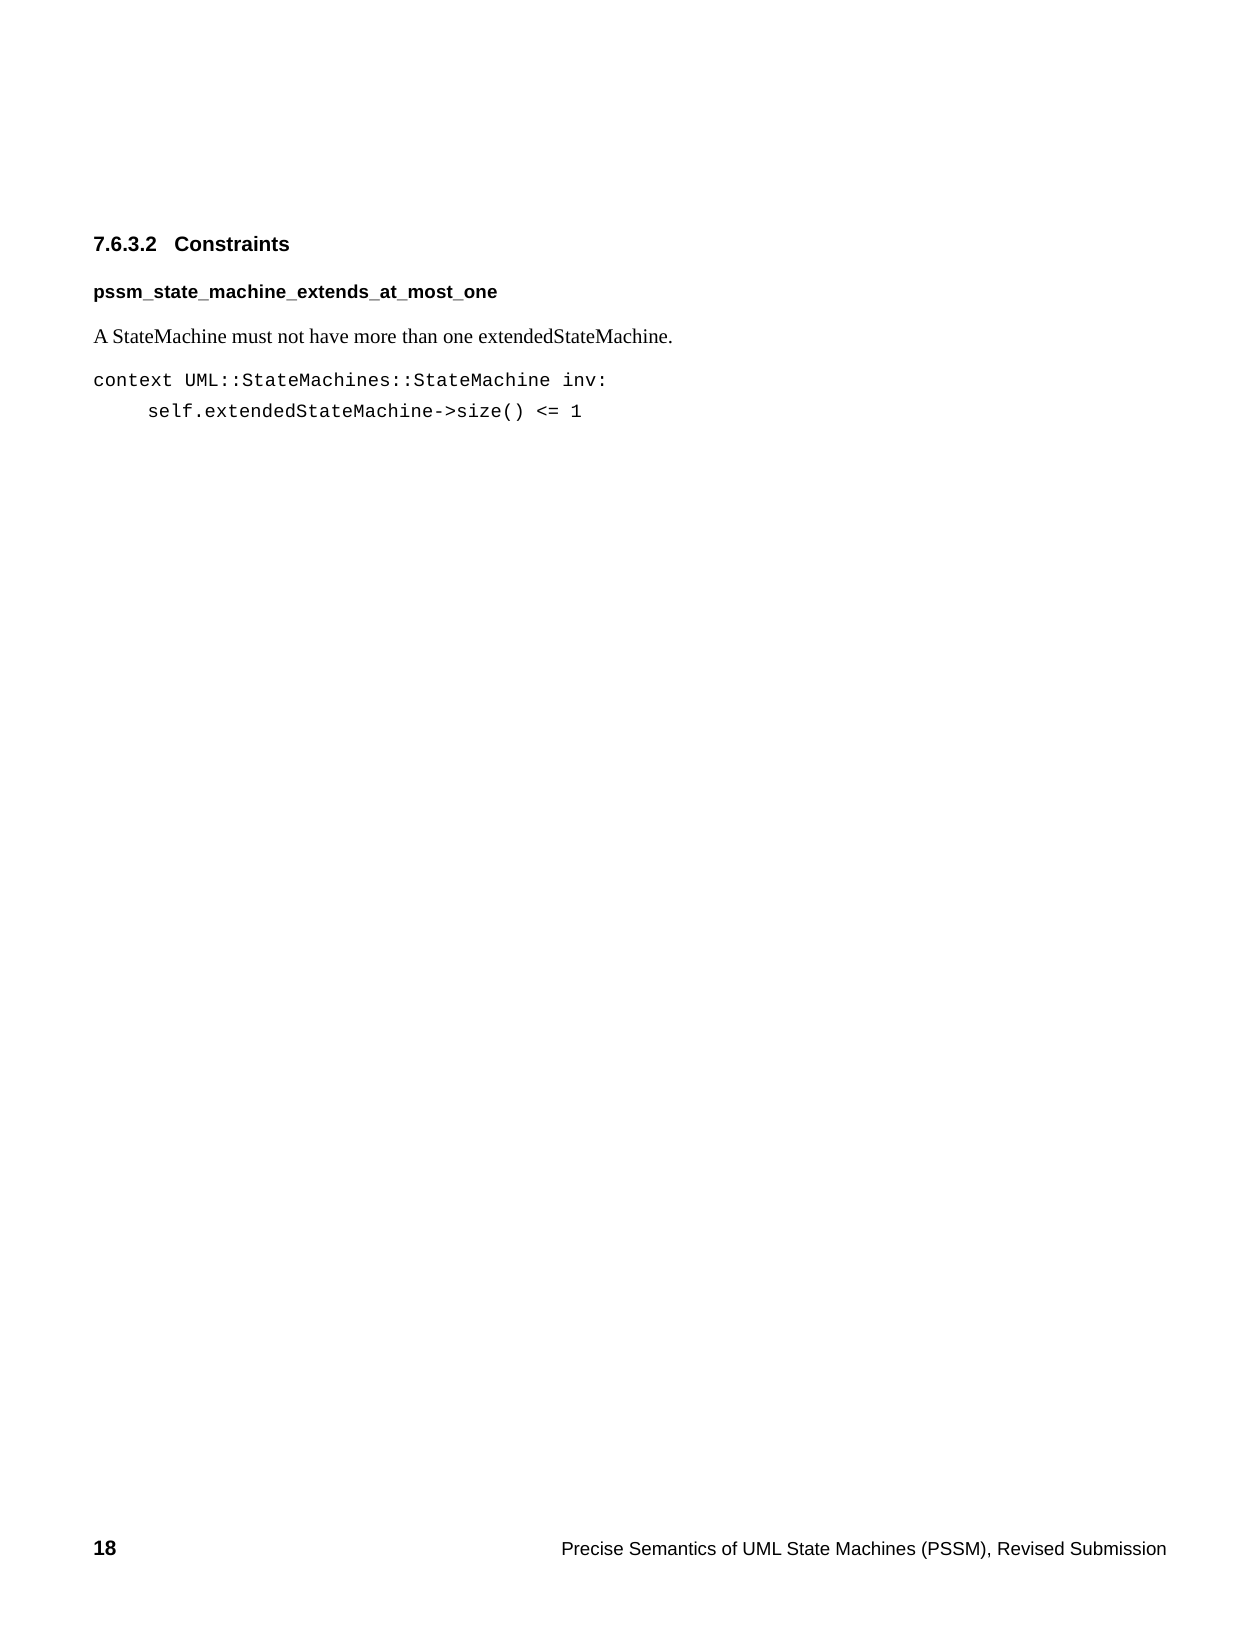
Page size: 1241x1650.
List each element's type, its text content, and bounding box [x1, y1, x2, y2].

text context UML::StateMachines::StateMachine inv: [93, 369, 1164, 392]
subtitle Constraints [93, 231, 1164, 256]
subtitle pssm_state_machine_extends_at_most_one [93, 281, 1164, 303]
text self.extendedStateMachine->size() <= 1 [93, 400, 1164, 423]
text A StateMachine must not have more than one extendedStateMachine. [93, 324, 1164, 348]
